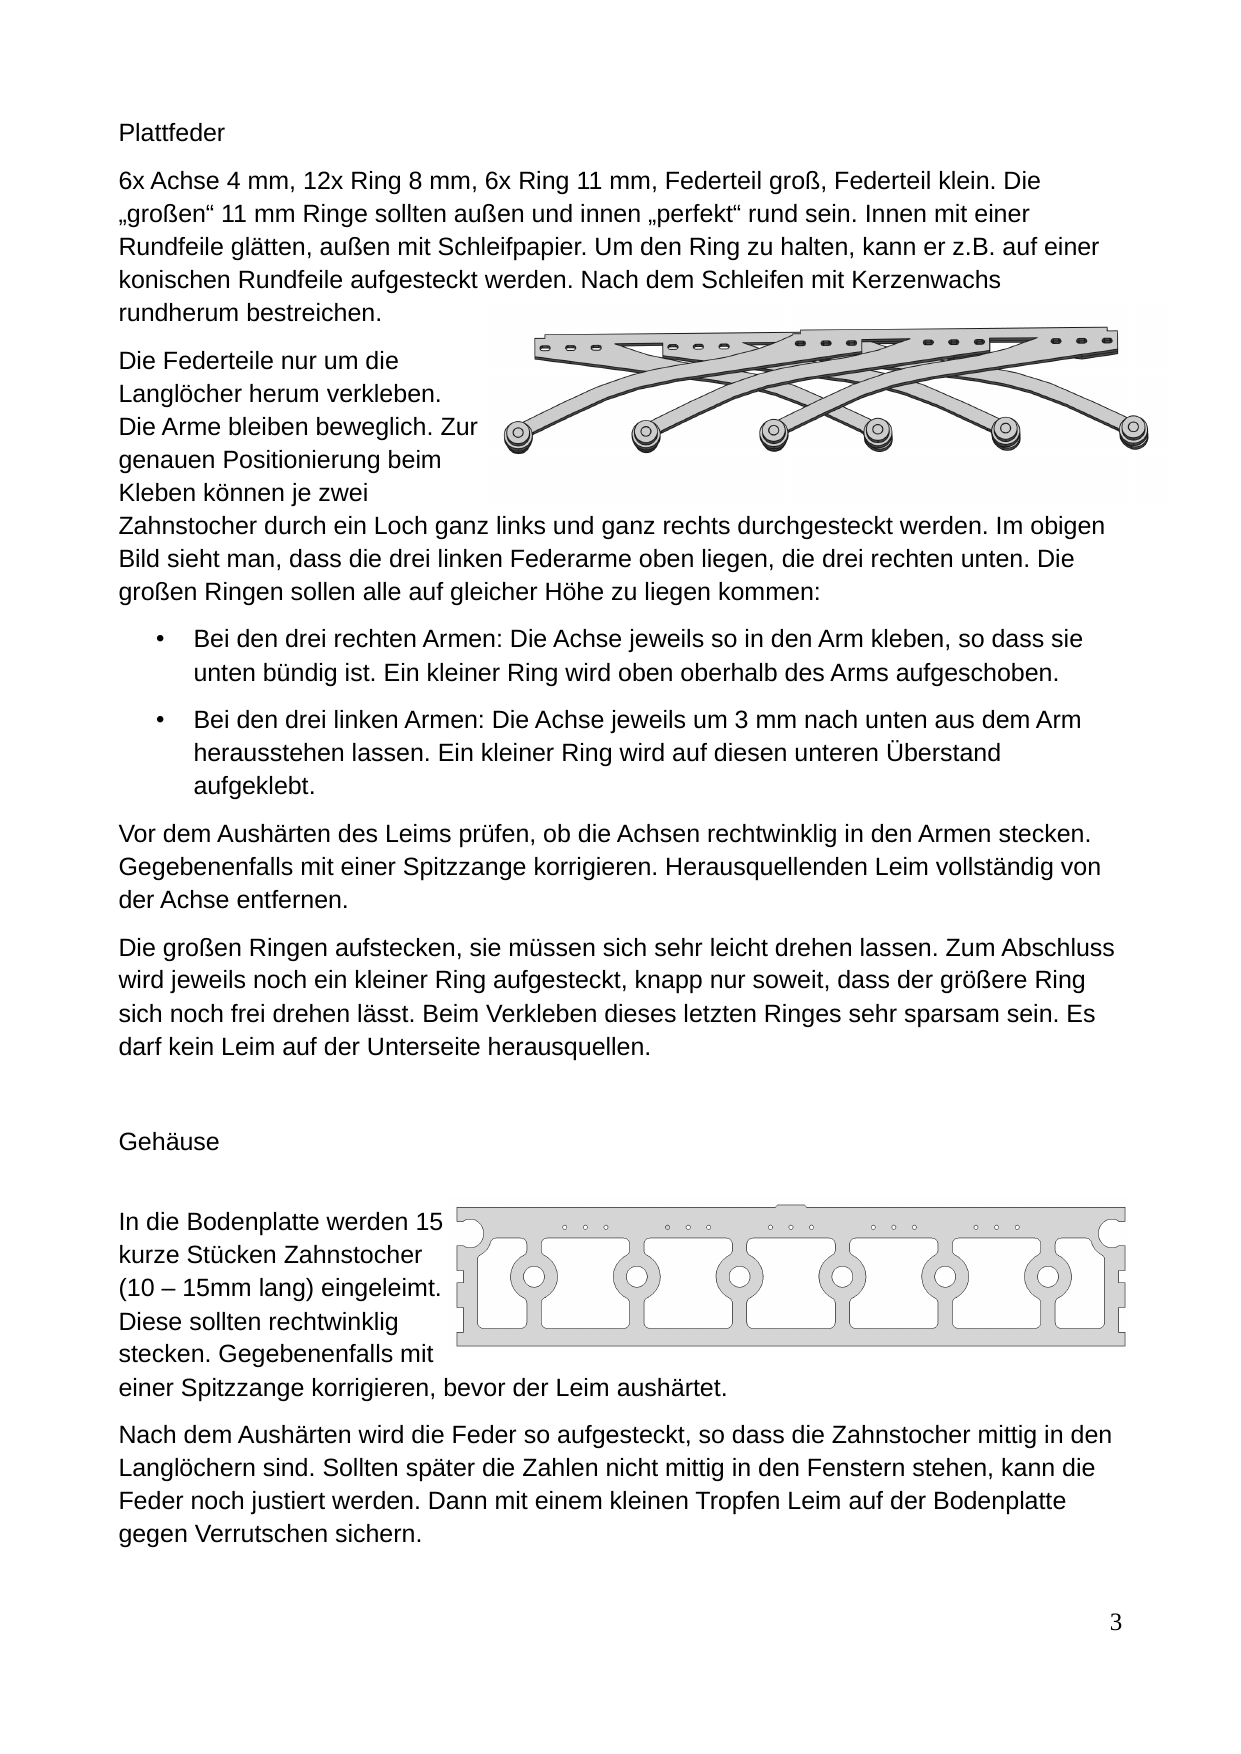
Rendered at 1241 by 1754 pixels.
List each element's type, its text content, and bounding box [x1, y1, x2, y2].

text Nach dem Aushärten wird die Feder so aufgesteckt, so dass die Zahnstocher mittig in den Langlöchern sind. Sollten später die Zahlen nicht mittig in den Fenstern stehen, kann die Feder noch justiert werden. Dann mit einem kleinen Tropfen Leim auf der Bodenplatte gegen Verrutschen sichern. [118, 1420, 1122, 1548]
picture [445, 1195, 1130, 1343]
text In die Bodenplatte werden 15 kurze Stücken Zahnstocher (10 – 15mm lang) eingeleimt. Diese sollten rechtwinklig stecken. Gegebenenfalls mit einer Spitzzange korrigieren, bevor der Leim aushärtet. [118, 1174, 1122, 1401]
text Plattfeder [118, 118, 1122, 147]
picture [483, 296, 1171, 503]
text Die Federteile nur um die Langlöcher herum verkleben. Die Arme bleiben beweglich. Zur genauen Positionierung beim Kleben können je zwei Zahnstocher durch ein Loch ganz links und ganz rechts durchgesteckt werden. Im obigen Bild sieht man, dass die drei linken Federarme oben liegen, die drei rechten unten. Die großen Ringen sollen alle auf gleicher Höhe zu liegen kommen: [118, 346, 1122, 606]
list Bei den drei rechten Armen: Die Achse jeweils so in den Arm kleben, so dass sie unten bündig ist. Ein kleiner Ring wird oben oberhalb des Arms aufgeschoben. [156, 624, 1122, 686]
text 6x Achse 4 mm, 12x Ring 8 mm, 6x Ring 11 mm, Federteil groß, Federteil klein. Die „großen“ 11 mm Ringe sollten außen und innen „perfekt“ rund sein. Innen mit einer Rundfeile glätten, außen mit Schleifpapier. Um den Ring zu halten, kann er z.B. auf einer konischen Rundfeile aufgesteckt werden. Nach dem Schleifen mit Kerzenwachs rundherum bestreichen. [118, 166, 1122, 327]
text Die großen Ringen aufstecken, sie müssen sich sehr leicht drehen lassen. Zum Abschluss wird jeweils noch ein kleiner Ring aufgesteckt, knapp nur soweit, dass der größere Ring sich noch frei drehen lässt. Beim Verkleben dieses letzten Ringes sehr sparsam sein. Es darf kein Leim auf der Unterseite herausquellen. [118, 932, 1122, 1060]
list Bei den drei linken Armen: Die Achse jeweils um 3 mm nach unten aus dem Arm herausstehen lassen. Ein kleiner Ring wird auf diesen unteren Überstand aufgeklebt. [156, 705, 1122, 800]
text Vor dem Aushärten des Leims prüfen, ob die Achsen rechtwinklig in den Armen stecken. Gegebenenfalls mit einer Spitzzange korrigieren. Herausquellenden Leim vollständig von der Achse entfernen. [118, 819, 1122, 914]
text Gehäuse [118, 1127, 1122, 1156]
